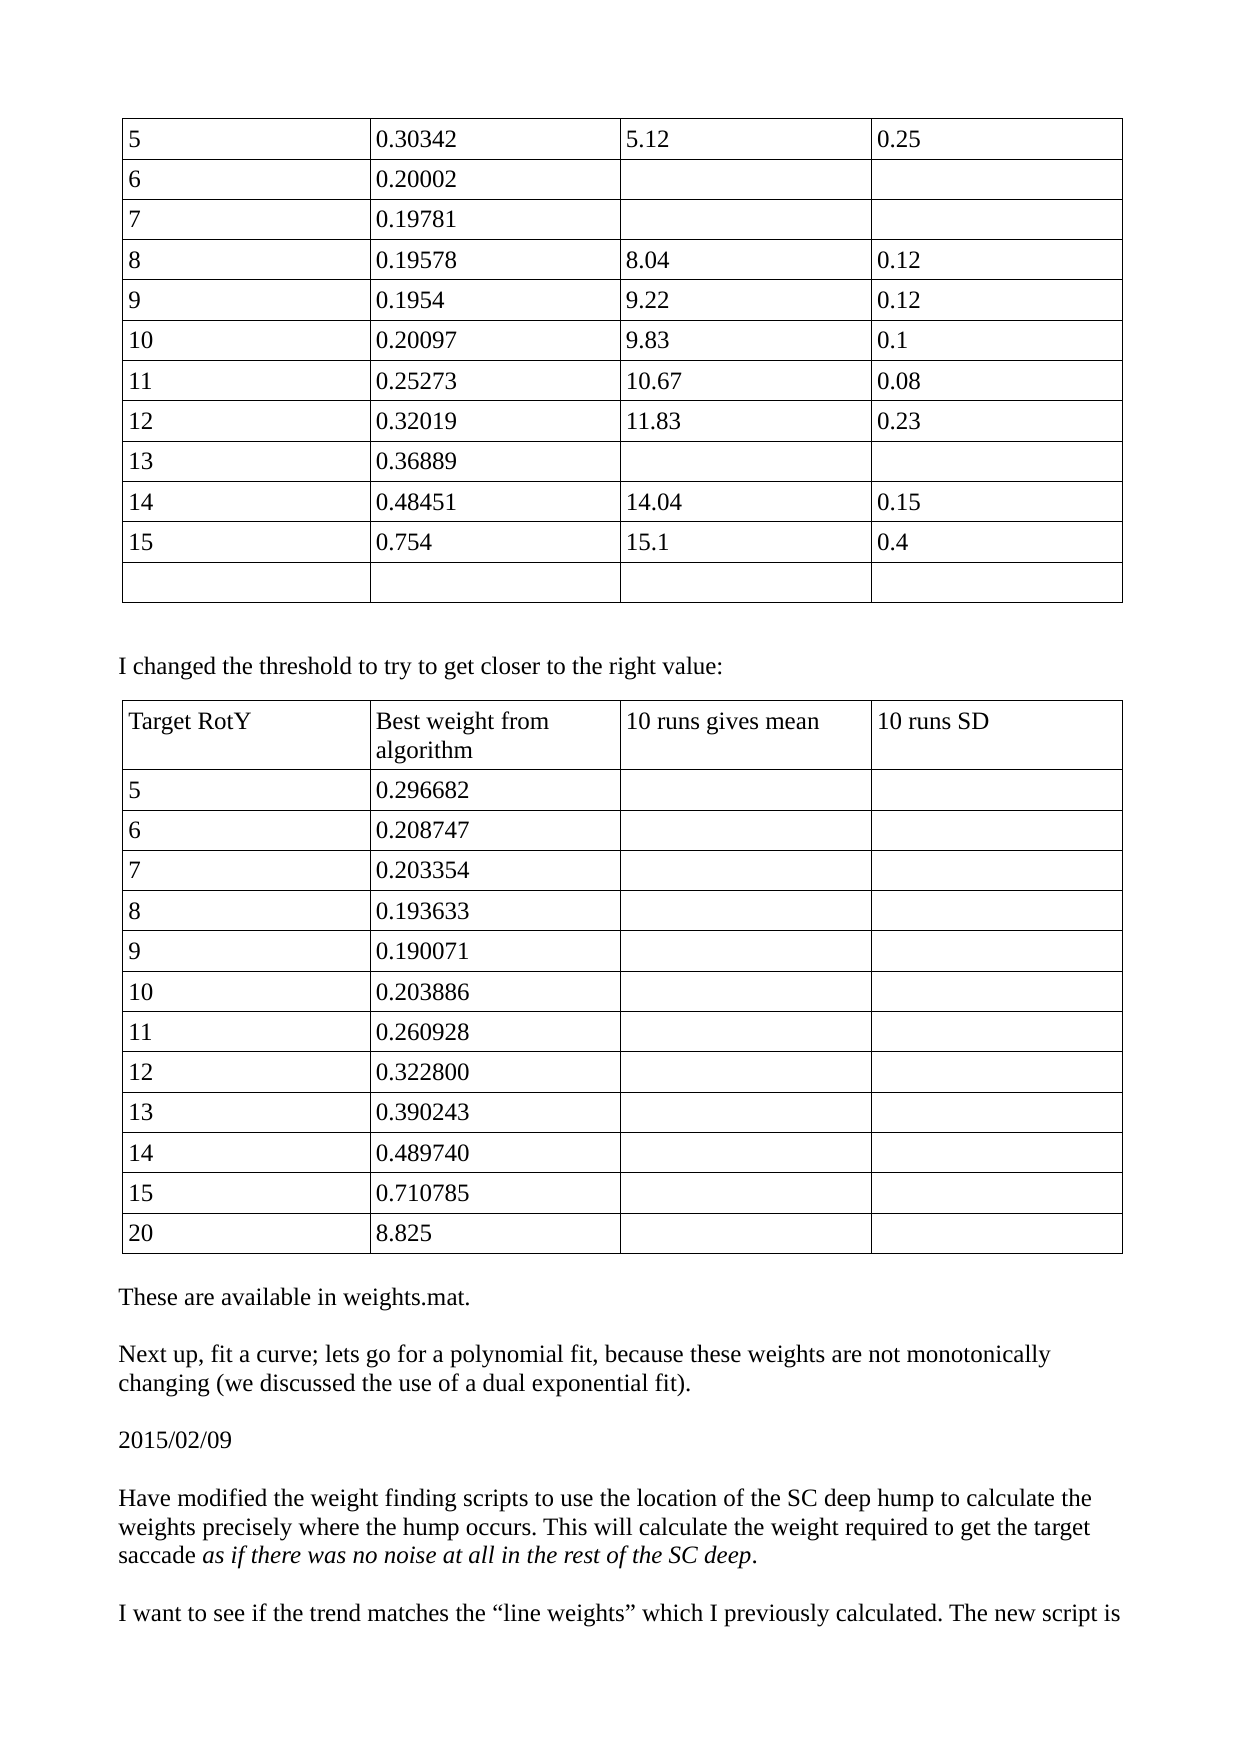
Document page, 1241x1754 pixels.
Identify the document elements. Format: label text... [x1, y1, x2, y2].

table_cell 0.12 [872, 280, 1122, 320]
table_cell 14 [123, 482, 370, 521]
table_cell 20 [123, 1214, 370, 1253]
table_cell [872, 972, 1122, 1011]
table_cell 8.825 [371, 1214, 620, 1253]
text Have modified the weight finding scripts to use the location of the SC deep hump to calculate the weights precisely where the hump occurs. This will calculate the weight required to get the target saccade as if there was no noise at all in the rest of the SC deep. [118, 1483, 1122, 1569]
table_cell 6 [123, 811, 370, 850]
table_cell [872, 770, 1122, 809]
table_cell 10 [123, 972, 370, 1011]
table_cell [872, 891, 1122, 930]
table_cell 5.12 [621, 119, 871, 158]
table_cell [621, 1173, 871, 1213]
table_cell 9 [123, 280, 370, 320]
table_cell 14 [123, 1133, 370, 1172]
table_cell 10.67 [621, 361, 871, 400]
table_cell 13 [123, 442, 370, 481]
table_cell 11 [123, 1012, 370, 1051]
table_cell [621, 811, 871, 850]
table_cell 11 [123, 361, 370, 400]
table_cell 8 [123, 891, 370, 930]
table_cell [872, 1052, 1122, 1092]
table_header 10 runs gives mean [621, 701, 871, 769]
table_cell [872, 1093, 1122, 1132]
table_cell [621, 442, 871, 481]
table_cell 8.04 [621, 240, 871, 279]
table_cell 9.83 [621, 321, 871, 360]
table_header Best weight from algorithm [371, 701, 620, 769]
table_cell [872, 442, 1122, 481]
table_cell [371, 563, 620, 602]
table_cell [621, 891, 871, 930]
table_cell [621, 770, 871, 809]
table_cell [621, 1052, 871, 1092]
table_cell 15 [123, 1173, 370, 1213]
table_cell 0.15 [872, 482, 1122, 521]
table_cell 15.1 [621, 522, 871, 562]
table_cell [872, 931, 1122, 971]
table_cell 14.04 [621, 482, 871, 521]
table_cell 0.390243 [371, 1093, 620, 1132]
table_header 10 runs SD [872, 701, 1122, 769]
table_cell 0.08 [872, 361, 1122, 400]
table_cell [621, 851, 871, 890]
table_cell 0.203354 [371, 851, 620, 890]
table_cell 9 [123, 931, 370, 971]
table_cell 0.48451 [371, 482, 620, 521]
text 2015/02/09 [118, 1426, 1122, 1454]
table_cell 0.20097 [371, 321, 620, 360]
table_cell 0.32019 [371, 401, 620, 441]
text I changed the threshold to try to get closer to the right value: [118, 651, 1122, 680]
table_cell 6 [123, 160, 370, 199]
table_cell 0.20002 [371, 160, 620, 199]
table_cell [621, 931, 871, 971]
table_cell 9.22 [621, 280, 871, 320]
table_cell 7 [123, 200, 370, 239]
table_cell [872, 811, 1122, 850]
text Next up, fit a curve; lets go for a polynomial fit, because these weights are not monotonically changing (we discussed the use of a dual exponential fit). [118, 1339, 1122, 1397]
table_cell 5 [123, 119, 370, 158]
table_cell [872, 1012, 1122, 1051]
table_cell 0.754 [371, 522, 620, 562]
table_cell 0.710785 [371, 1173, 620, 1213]
table_cell 11.83 [621, 401, 871, 441]
table_cell 0.1 [872, 321, 1122, 360]
table_cell 0.19781 [371, 200, 620, 239]
table_cell [621, 972, 871, 1011]
table_cell [872, 1173, 1122, 1213]
table_cell 8 [123, 240, 370, 279]
table_cell 0.190071 [371, 931, 620, 971]
table_cell 0.30342 [371, 119, 620, 158]
table_cell [872, 563, 1122, 602]
table_cell 0.25273 [371, 361, 620, 400]
table_cell 12 [123, 401, 370, 441]
table_cell [621, 160, 871, 199]
table_cell 0.260928 [371, 1012, 620, 1051]
table_cell [621, 1093, 871, 1132]
table_cell [621, 1012, 871, 1051]
table_cell 5 [123, 770, 370, 809]
table_cell 15 [123, 522, 370, 562]
table_cell [872, 1214, 1122, 1253]
table_header Target RotY [123, 701, 370, 769]
table_cell 0.19578 [371, 240, 620, 279]
table_cell 0.12 [872, 240, 1122, 279]
table_cell [872, 200, 1122, 239]
table_cell [872, 1133, 1122, 1172]
table_cell 0.208747 [371, 811, 620, 850]
table_cell [621, 200, 871, 239]
table_cell [621, 563, 871, 602]
table_cell [872, 160, 1122, 199]
table_cell 10 [123, 321, 370, 360]
table_cell 0.489740 [371, 1133, 620, 1172]
table_cell [621, 1214, 871, 1253]
table_cell 12 [123, 1052, 370, 1092]
text I want to see if the trend matches the “line weights” which I previously calculated. The new script is [118, 1598, 1122, 1627]
table_cell 0.203886 [371, 972, 620, 1011]
table_cell 0.1954 [371, 280, 620, 320]
table_cell [123, 563, 370, 602]
table_cell 0.322800 [371, 1052, 620, 1092]
table_cell 0.36889 [371, 442, 620, 481]
table_cell [621, 1133, 871, 1172]
table_cell 0.23 [872, 401, 1122, 441]
table_cell [872, 851, 1122, 890]
text These are available in weights.mat. [118, 1282, 1122, 1311]
table_cell 0.193633 [371, 891, 620, 930]
table_cell 7 [123, 851, 370, 890]
table_cell 13 [123, 1093, 370, 1132]
table_cell 0.4 [872, 522, 1122, 562]
table_cell 0.25 [872, 119, 1122, 158]
table_cell 0.296682 [371, 770, 620, 809]
